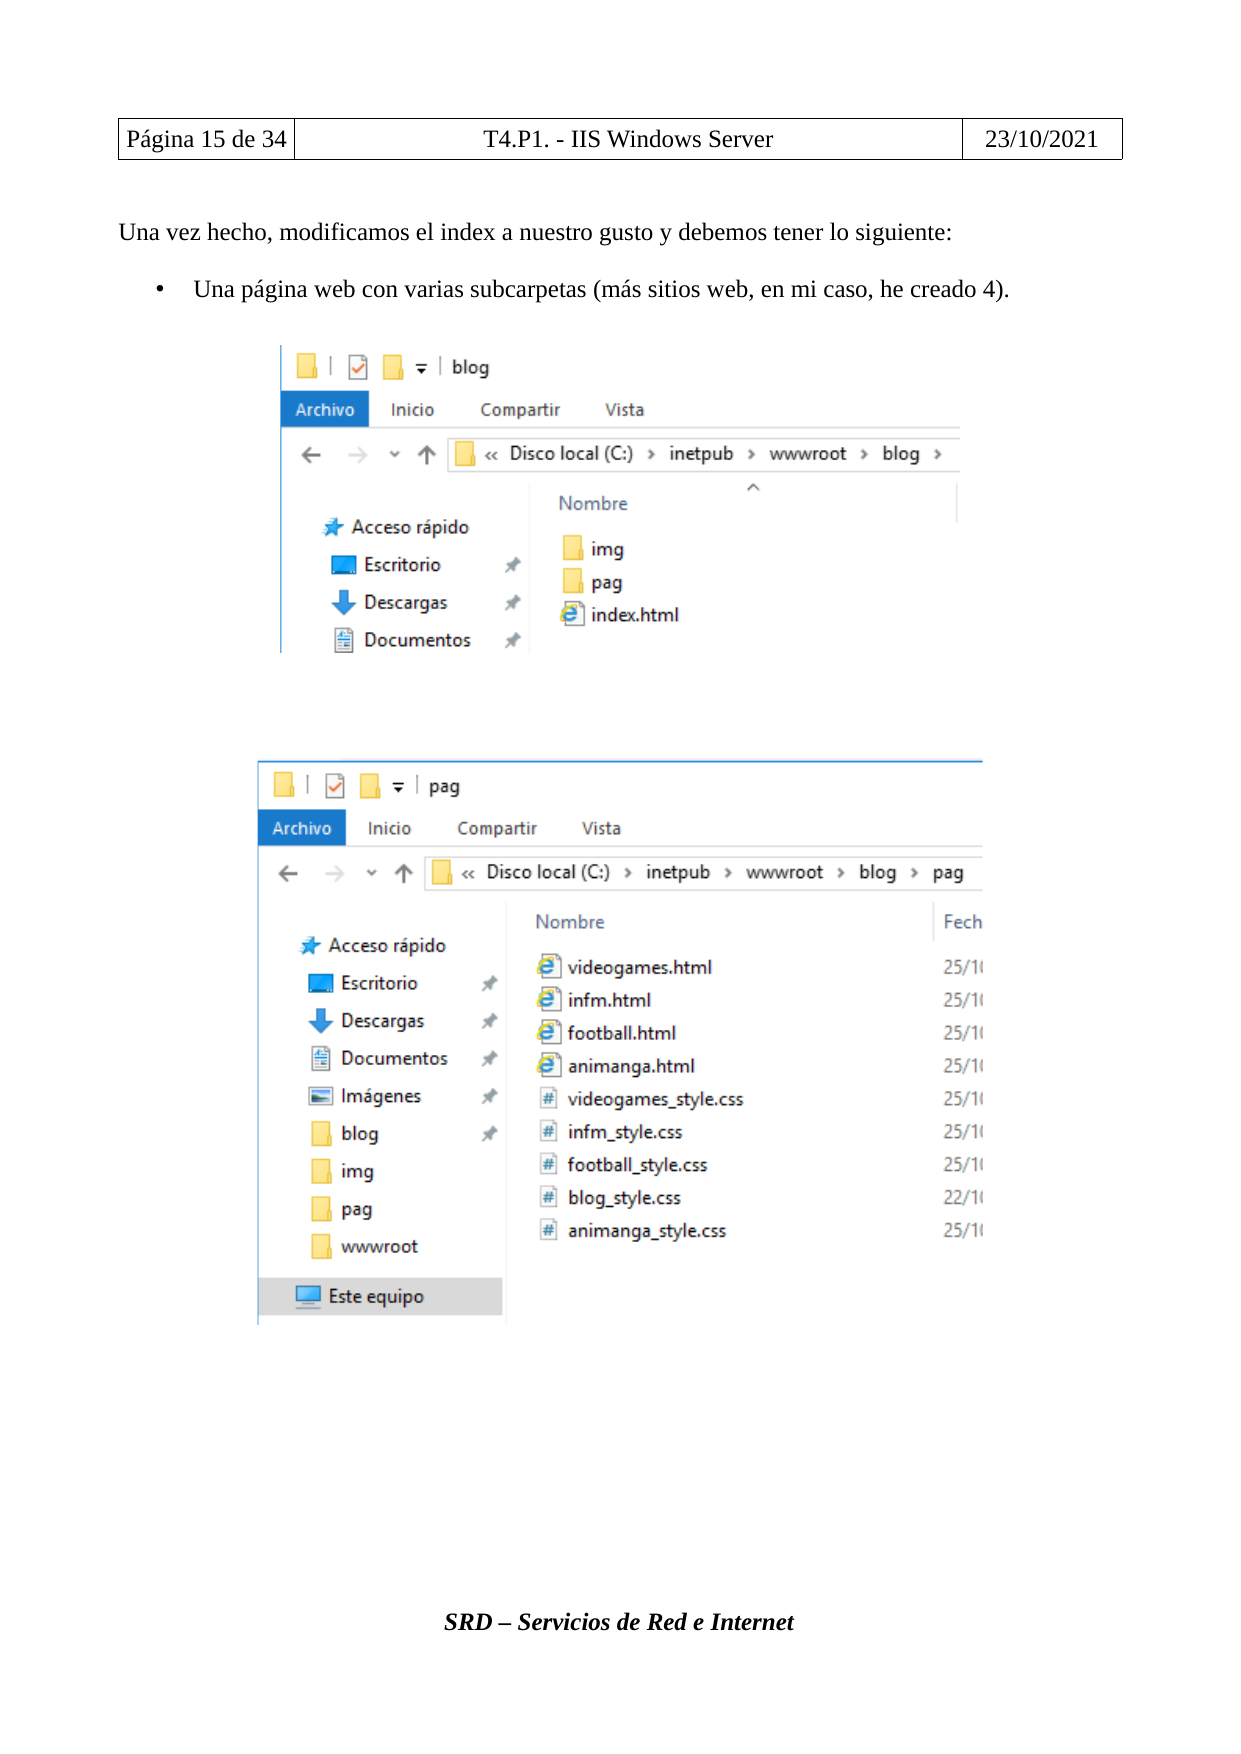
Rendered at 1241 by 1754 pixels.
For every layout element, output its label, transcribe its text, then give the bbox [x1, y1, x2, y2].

text Una vez hecho, modificamos el index a nuestro gusto y debemos tener lo siguiente: [118, 217, 1122, 246]
list Una página web con varias subcarpetas (más sitios web, en mi caso, he creado 4). [156, 274, 1122, 303]
picture [257, 758, 983, 1325]
picture [280, 345, 960, 653]
